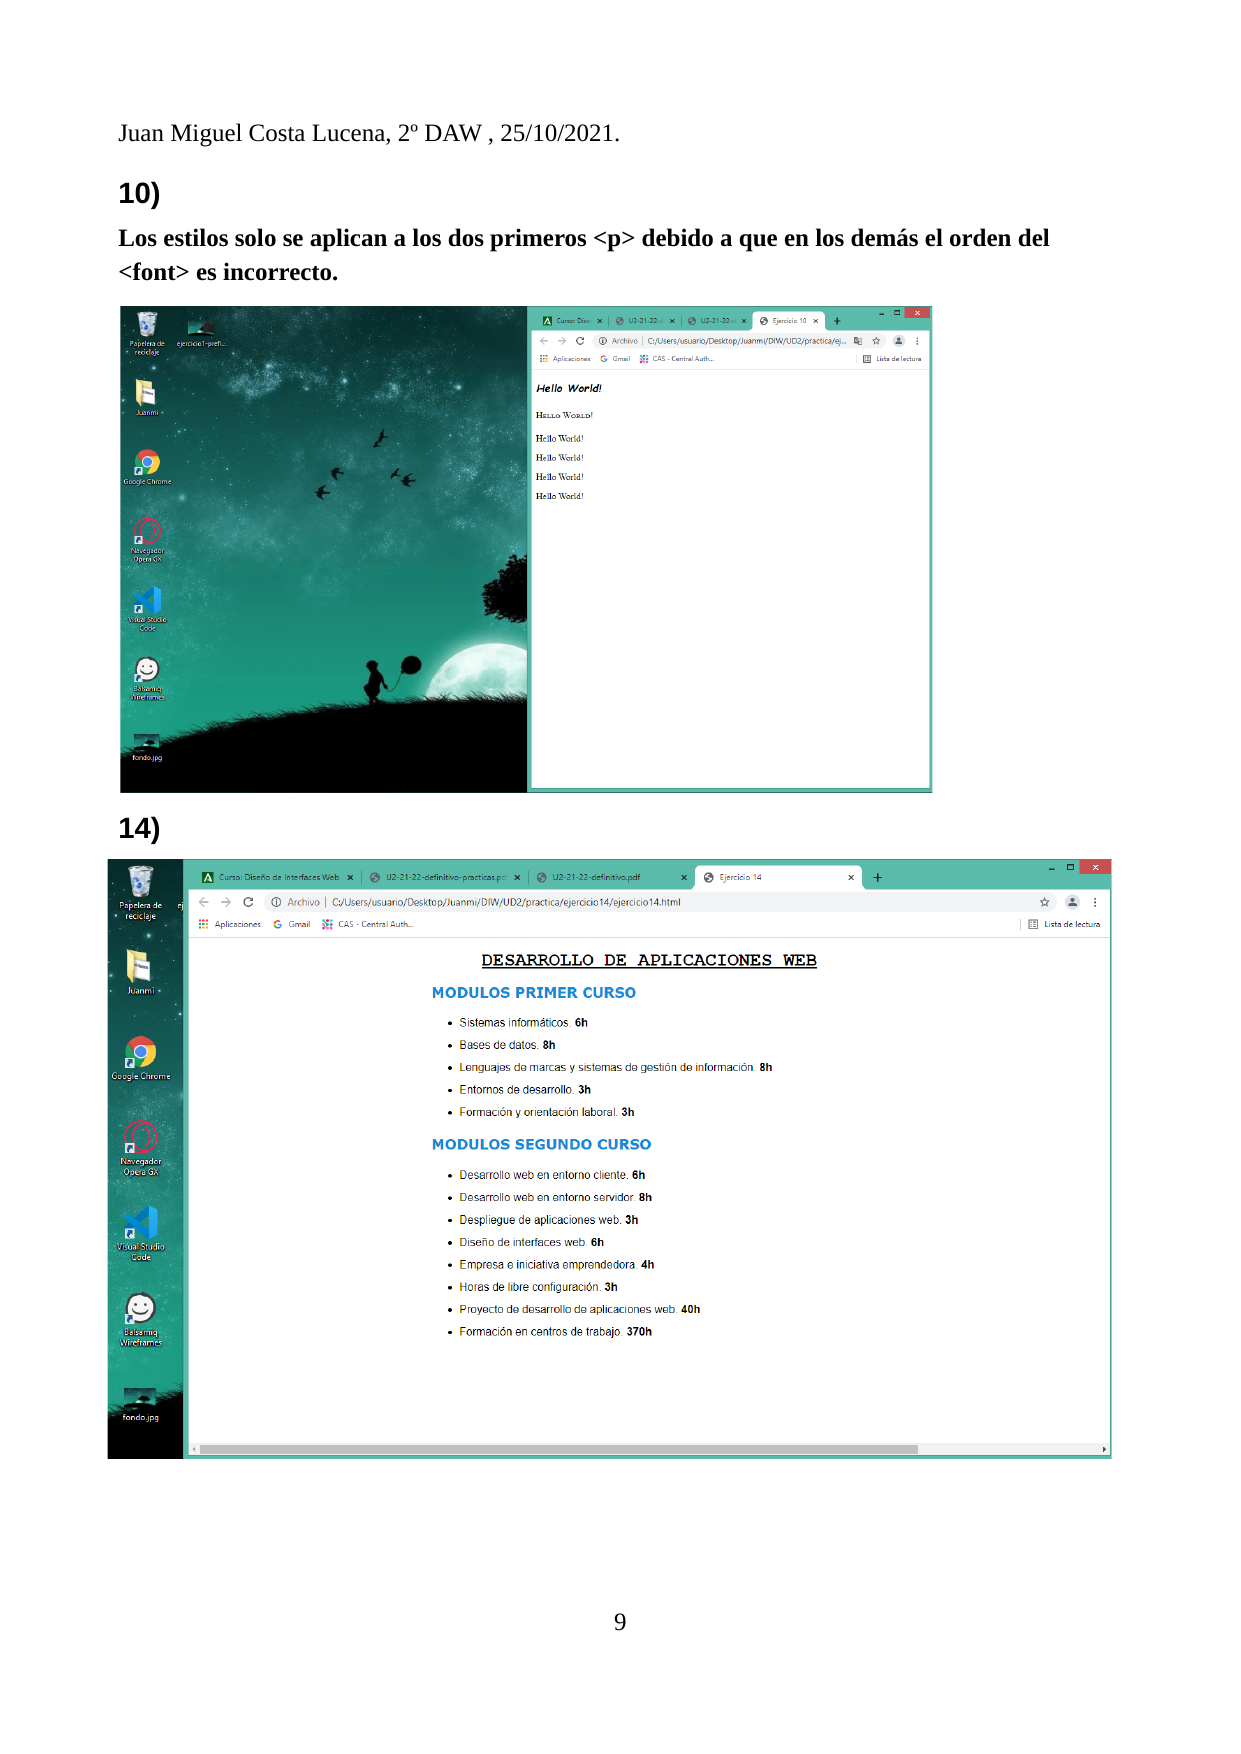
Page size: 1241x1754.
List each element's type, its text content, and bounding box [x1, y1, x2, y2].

subtitle 14) [118, 811, 1122, 845]
picture [107, 859, 1112, 1459]
text Los estilos solo se aplican a los dos primeros <p> debido a que en los demás el orden del <font> es incorrecto. [118, 223, 1122, 286]
picture [120, 306, 933, 793]
subtitle 10) [118, 176, 1122, 210]
